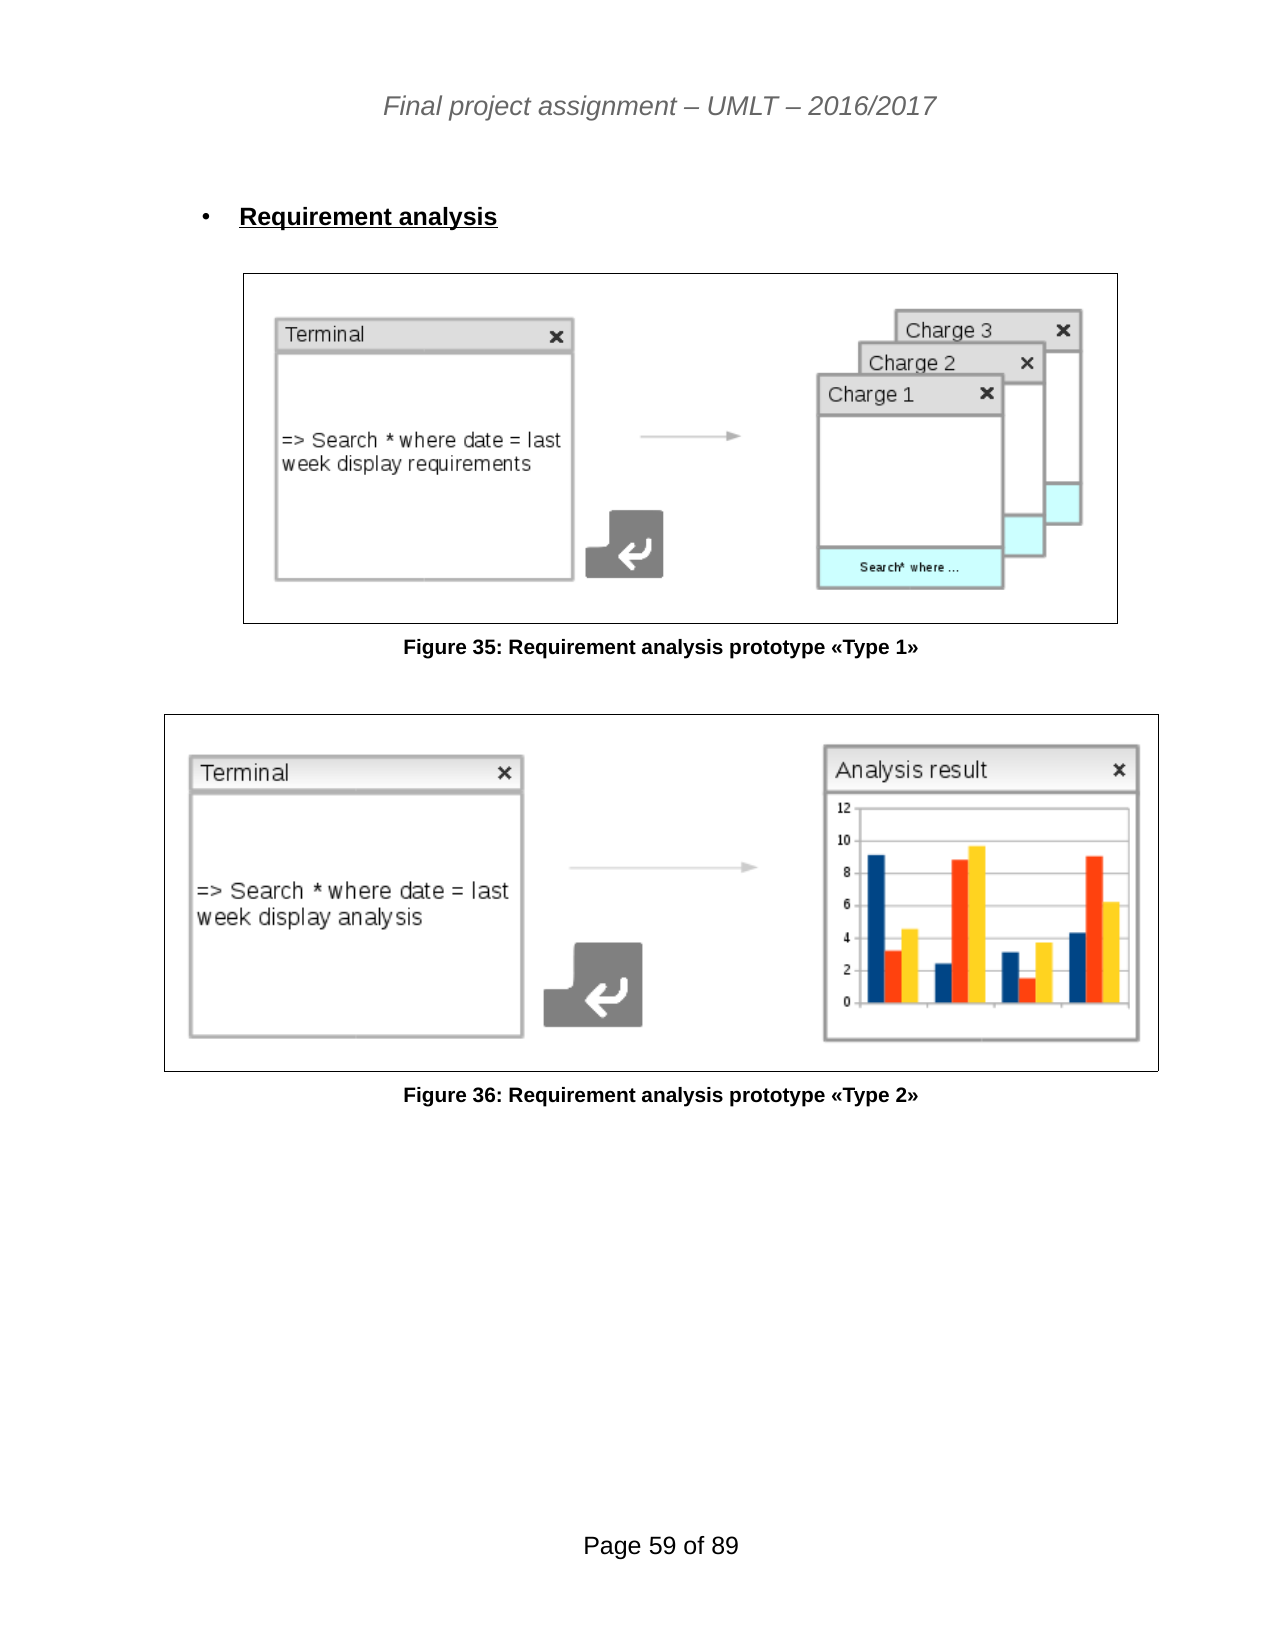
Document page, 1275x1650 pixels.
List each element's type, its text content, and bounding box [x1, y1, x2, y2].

text Figure 36: Requirement analysis prototype «Type 2» [164, 1072, 1158, 1107]
picture [246, 276, 1115, 620]
text Figure 35: Requirement analysis prototype «Type 1» [164, 259, 1158, 659]
list Requirement analysis [202, 202, 1158, 231]
text [165, 715, 1158, 1071]
picture [167, 717, 1155, 1068]
text [164, 698, 1158, 714]
